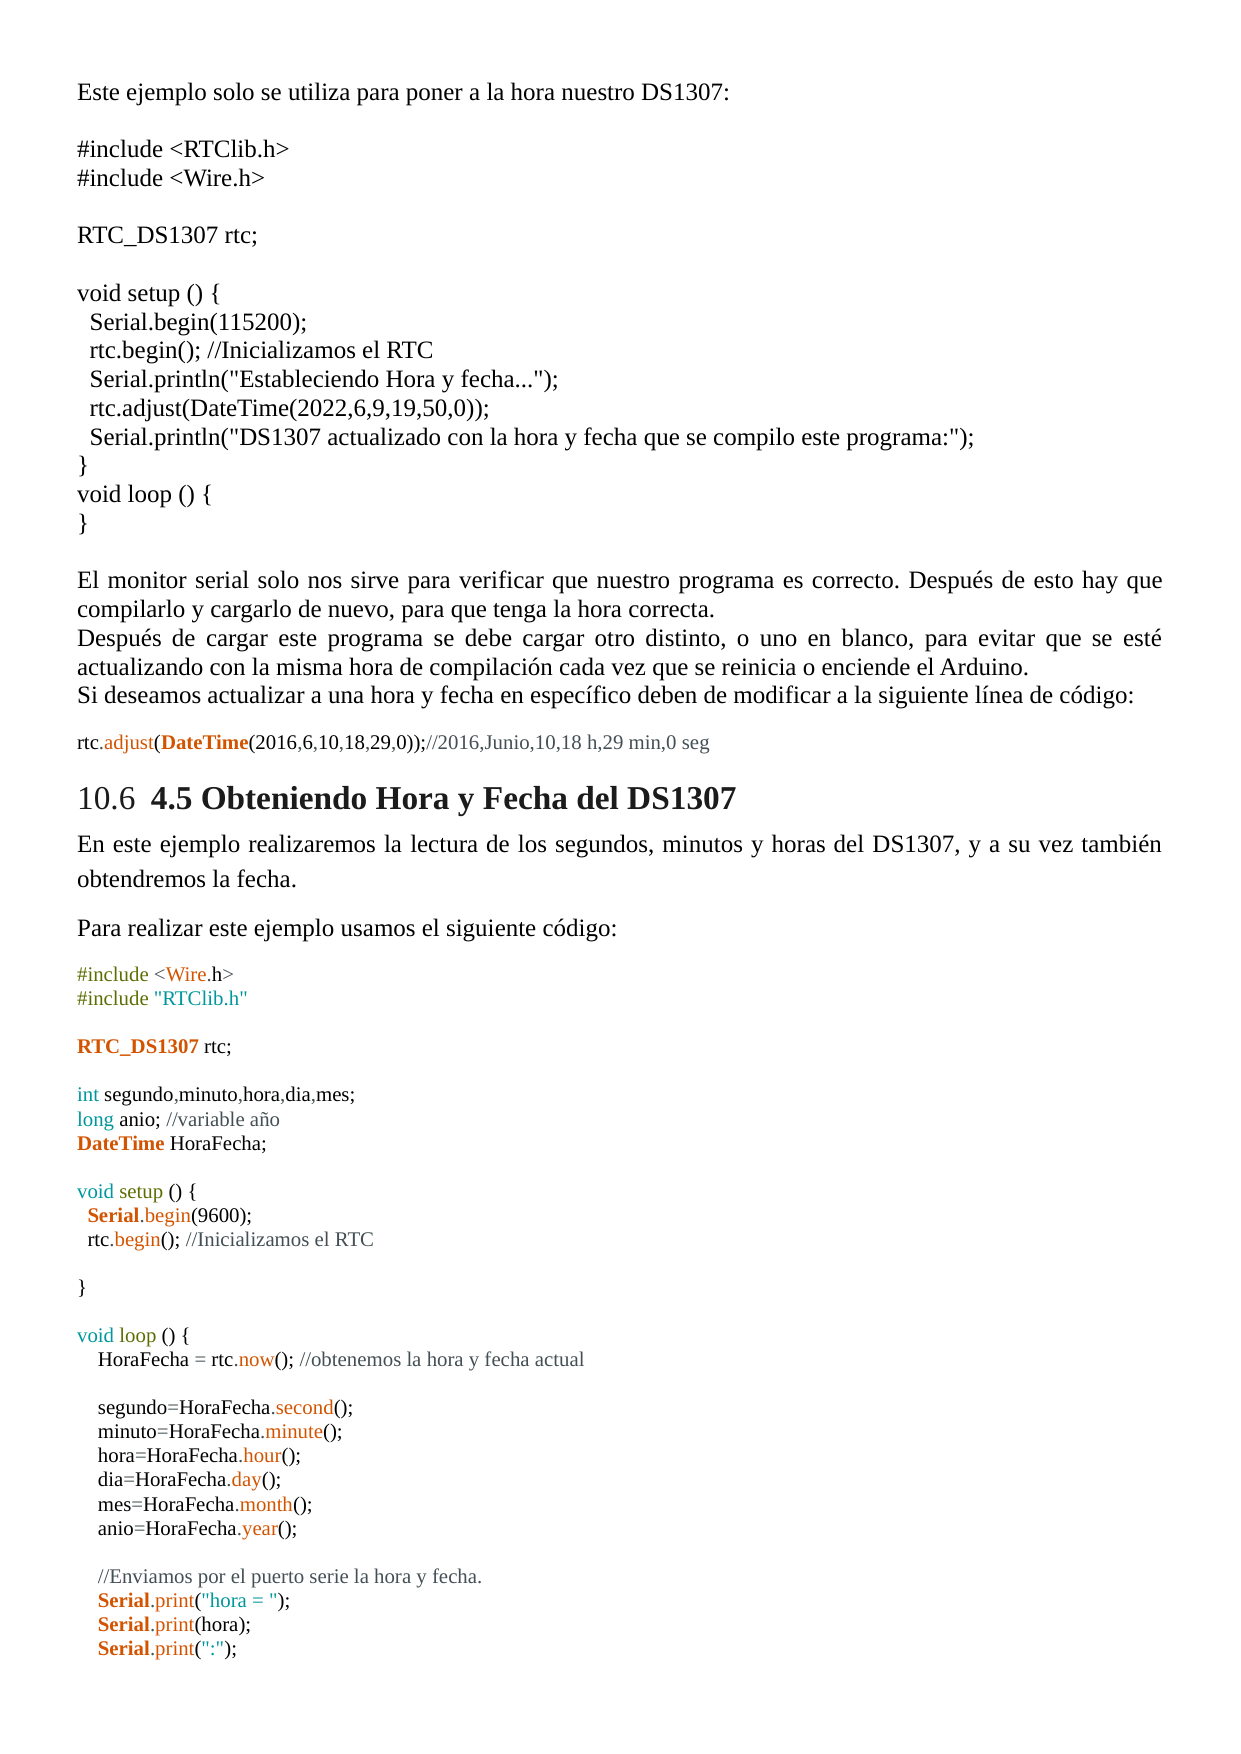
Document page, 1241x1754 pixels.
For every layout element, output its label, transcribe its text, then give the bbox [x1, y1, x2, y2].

text } [77, 1275, 1163, 1299]
text Serial.begin(9600); [77, 1203, 1163, 1227]
text El monitor serial solo nos sirve para verificar que nuestro programa es correcto. Después de esto hay que compilarlo y cargarlo de nuevo, para que tenga la hora correcta. [77, 566, 1163, 623]
text HoraFecha = rtc.now(); //obtenemos la hora y fecha actual [77, 1347, 1163, 1371]
text #include <Wire.h> [77, 163, 1163, 192]
text Serial.println("DS1307 actualizado con la hora y fecha que se compilo este programa:"); [77, 422, 1163, 451]
text Serial.println("Estableciendo Hora y fecha..."); [77, 364, 1163, 393]
text RTC_DS1307 rtc; [77, 221, 1163, 249]
text RTC_DS1307 rtc; [77, 1034, 1163, 1058]
text #include "RTClib.h" [77, 986, 1163, 1010]
text } [77, 451, 1163, 479]
text rtc.begin(); //Inicializamos el RTC [77, 336, 1163, 364]
text rtc.adjust(DateTime(2022,6,9,19,50,0)); [77, 393, 1163, 422]
text long anio; //variable año [77, 1106, 1163, 1131]
text int segundo,minuto,hora,dia,mes; [77, 1082, 1163, 1106]
text void loop () { [77, 1323, 1163, 1347]
text Serial.print(":"); [77, 1636, 1163, 1660]
text rtc.begin(); //Inicializamos el RTC [77, 1227, 1163, 1251]
subtitle 4.5 Obteniendo Hora y Fecha del DS1307 [77, 779, 1163, 817]
text Serial.begin(115200); [77, 307, 1163, 336]
text minuto=HoraFecha.minute(); [77, 1419, 1163, 1443]
text } [77, 508, 1163, 537]
text void loop () { [77, 479, 1163, 508]
text Serial.print("hora = "); [77, 1588, 1163, 1612]
text void setup () { [77, 1179, 1163, 1203]
text segundo=HoraFecha.second(); [77, 1395, 1163, 1419]
text hora=HoraFecha.hour(); [77, 1443, 1163, 1467]
text Serial.print(hora); [77, 1612, 1163, 1636]
text Este ejemplo solo se utiliza para poner a la hora nuestro DS1307: [77, 77, 1163, 106]
text Para realizar este ejemplo usamos el siguiente código: [77, 913, 1163, 942]
text rtc.adjust(DateTime(2016,6,10,18,29,0));//2016,Junio,10,18 h,29 min,0 seg [77, 729, 1163, 754]
text Después de cargar este programa se debe cargar otro distinto, o uno en blanco, para evitar que se esté actualizando con la misma hora de compilación cada vez que se reinicia o enciende el Arduino. [77, 623, 1163, 681]
text anio=HoraFecha.year(); [77, 1516, 1163, 1539]
text DateTime HoraFecha; [77, 1131, 1163, 1154]
text void setup () { [77, 278, 1163, 307]
text En este ejemplo realizaremos la lectura de los segundos, minutos y horas del DS1307, y a su vez también obtendremos la fecha. [77, 829, 1163, 893]
text mes=HoraFecha.month(); [77, 1491, 1163, 1516]
text //Enviamos por el puerto serie la hora y fecha. [77, 1564, 1163, 1588]
text Si deseamos actualizar a una hora y fecha en específico deben de modificar a la siguiente línea de código: [77, 681, 1163, 709]
text dia=HoraFecha.day(); [77, 1467, 1163, 1491]
text #include <RTClib.h> [77, 134, 1163, 163]
text #include <Wire.h> [77, 962, 1163, 986]
